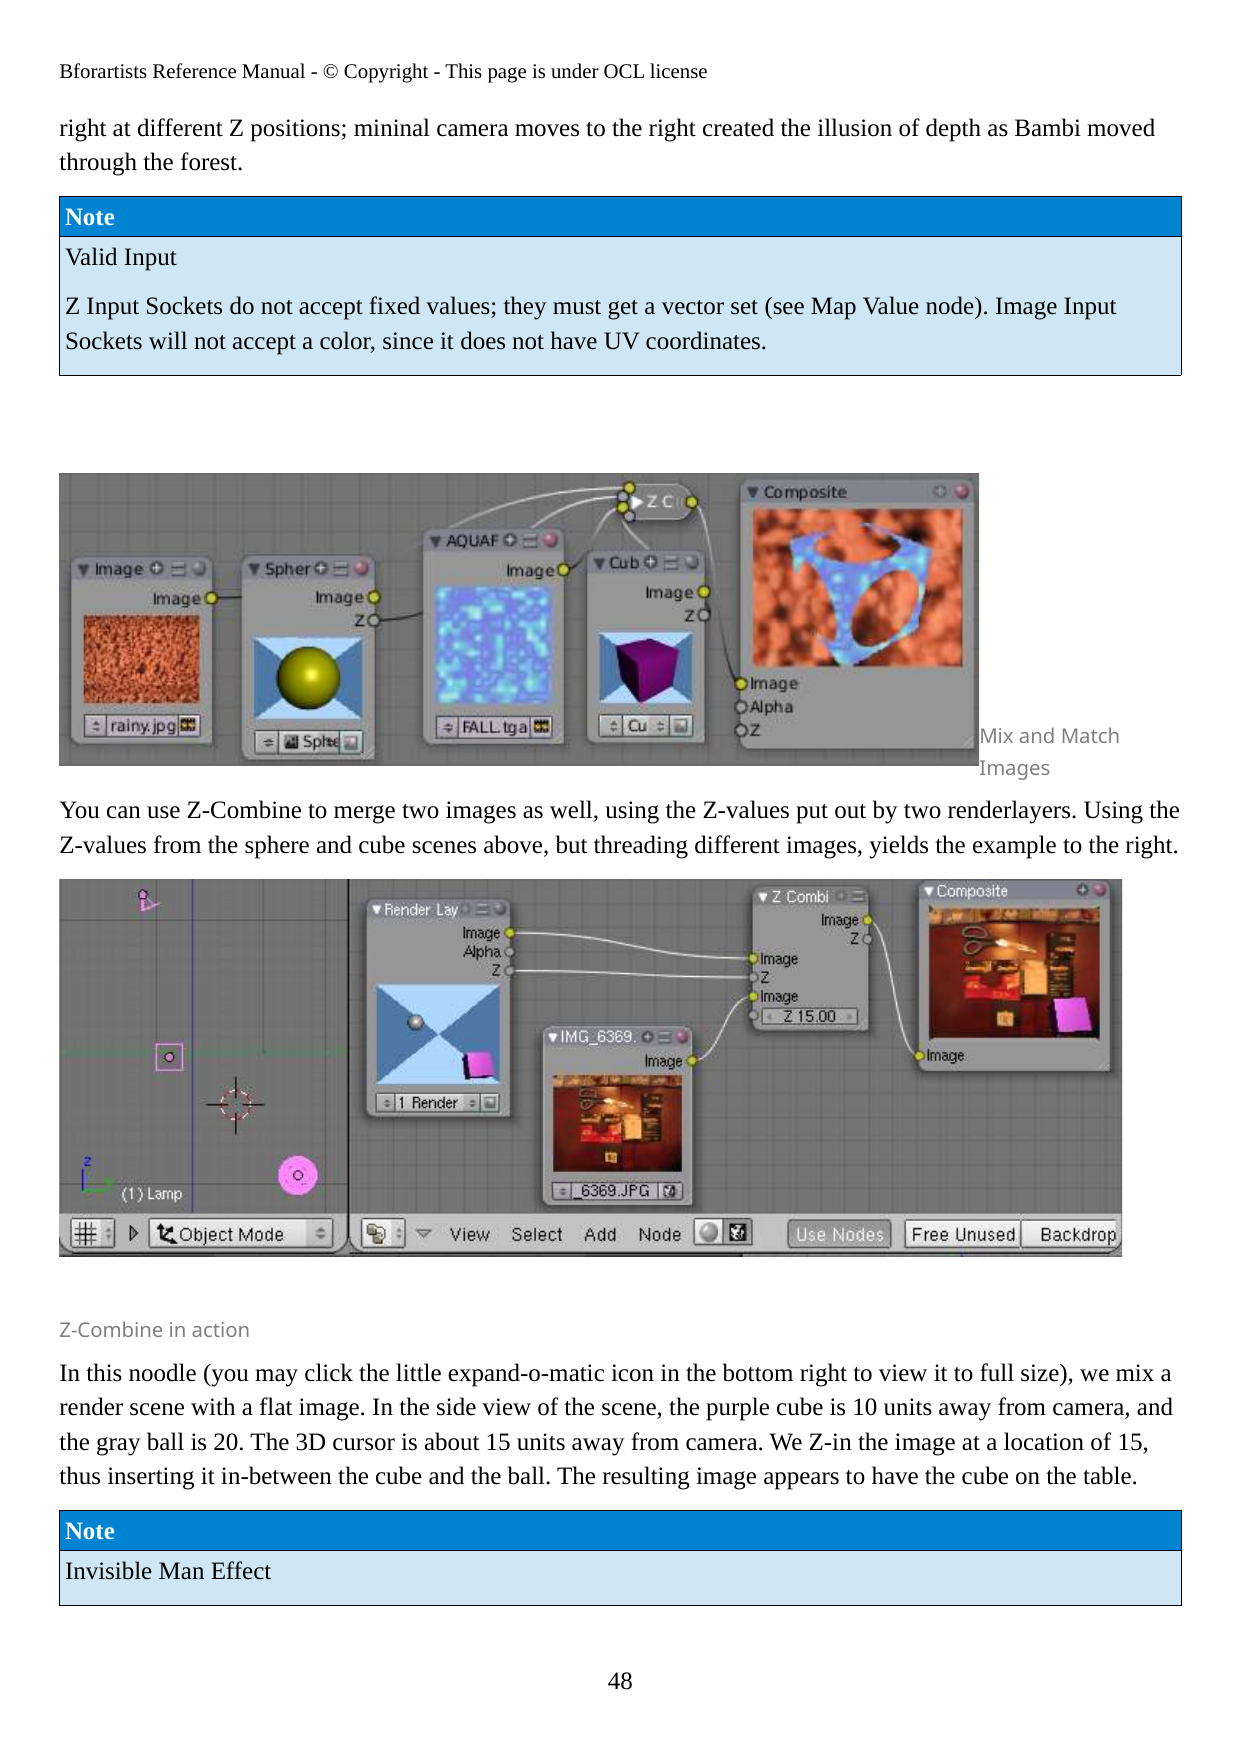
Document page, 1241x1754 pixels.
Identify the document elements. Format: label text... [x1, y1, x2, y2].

text right at different Z positions; mininal camera moves to the right created the illusion of depth as Bambi moved through the forest. [59, 113, 1181, 176]
text You can use Z-Combine to merge two images as well, using the Z-values put out by two renderlayers. Using the Z-values from the sphere and cube scenes above, but threading different images, yields the example to the right. [59, 796, 1181, 859]
picture [59, 473, 980, 766]
table_cell Valid Input Z Input Sockets do not accept fixed values; they must get a vector set (see Map Value node). Image Input Sockets will not accept a color, since it does not have UV coordinates. [60, 237, 1181, 375]
table_header Note [60, 197, 1181, 236]
text Z-Combine in action [59, 1312, 1181, 1343]
text In this noodle (you may click the little expand-o-matic icon in the bottom right to view it to full size), we mix a render scene with a flat image. In the side view of the scene, the purple cube is 10 units away from camera, and the gray ball is 20. The 3D cursor is about 15 units away from camera. We Z-in the image at a location of 15, thus inserting it in-between the cube and the ball. The resulting image appears to have the cube on the table. [59, 1358, 1181, 1490]
table_cell Invisible Man Effect [60, 1551, 1181, 1605]
text Mix and Match Images [59, 718, 1181, 781]
table_header Note [60, 1511, 1181, 1550]
picture [59, 879, 1123, 1257]
